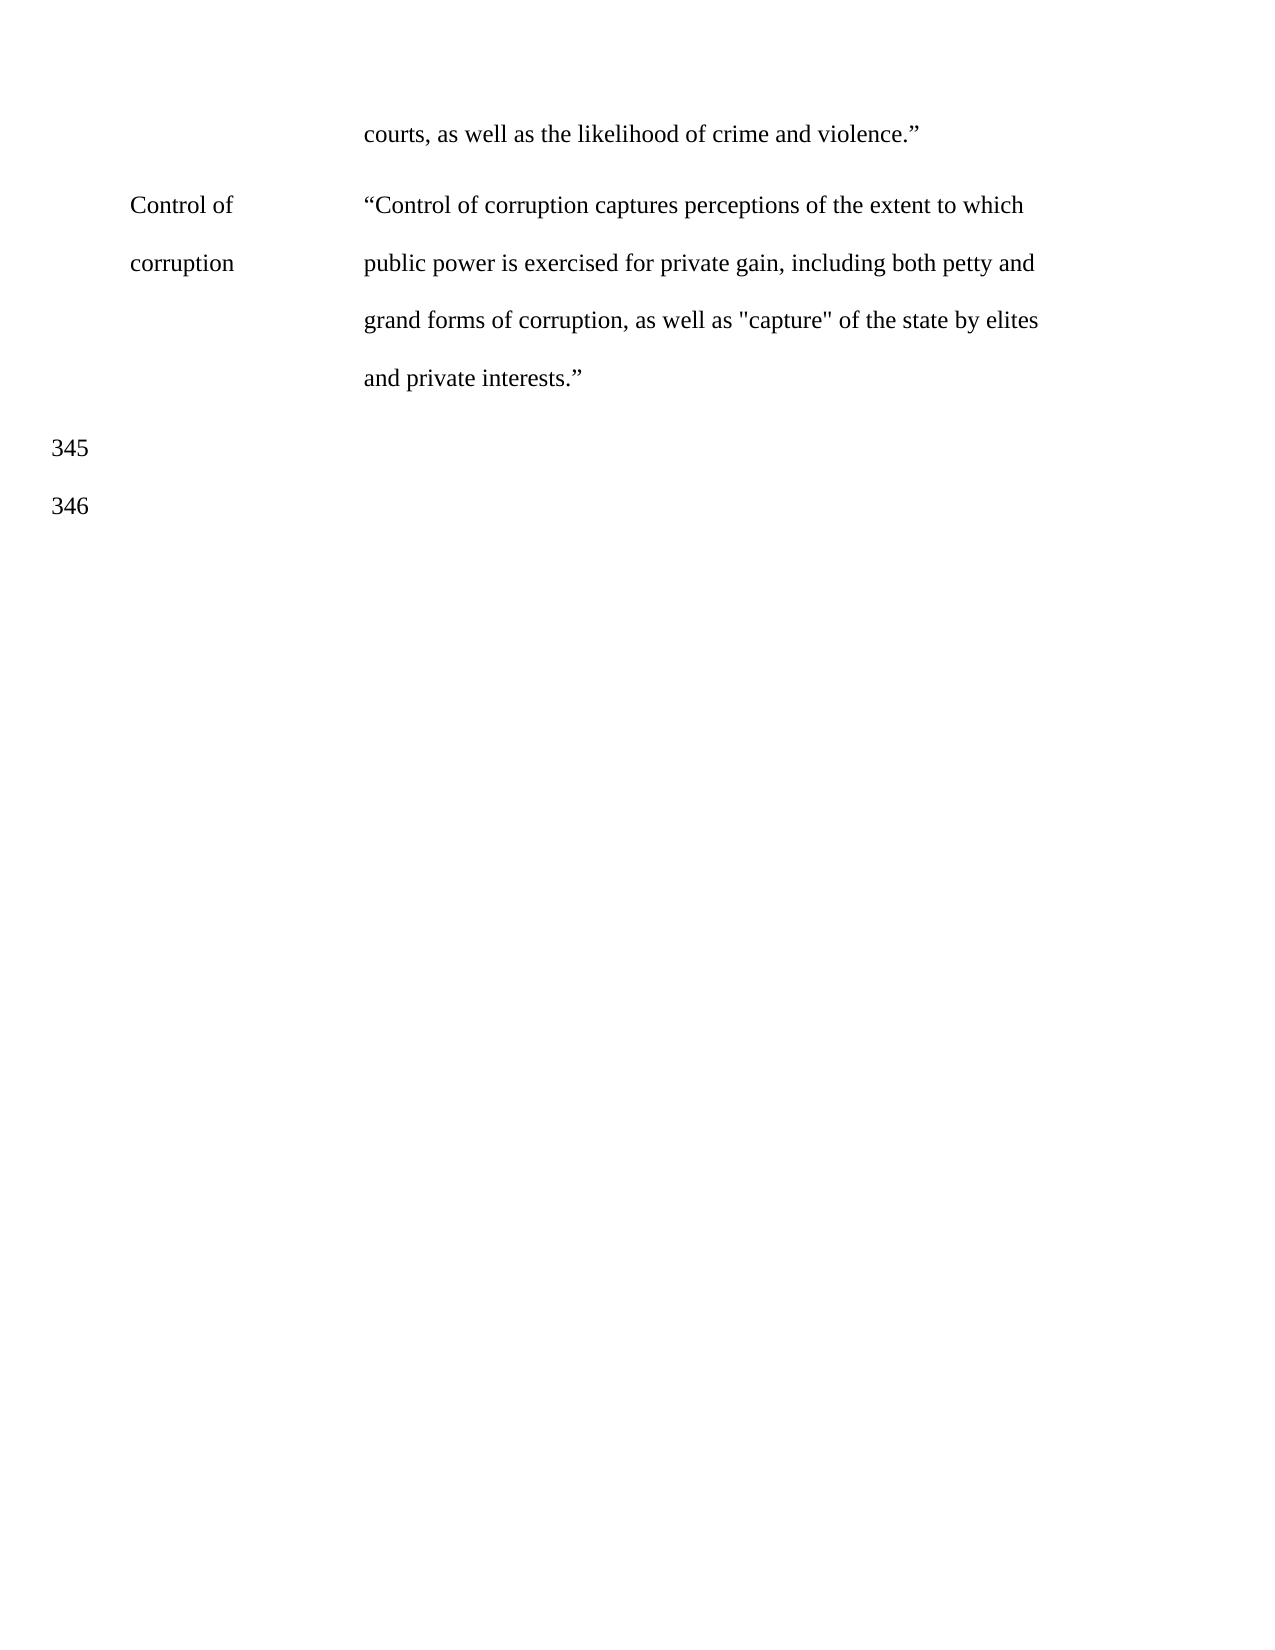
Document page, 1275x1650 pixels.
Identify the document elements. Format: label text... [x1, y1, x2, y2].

table_cell [119, 119, 351, 189]
table_cell “Control of corruption captures perceptions of the extent to which public power is exercised for private gain, including both petty and grand forms of corruption, as well as "capture" of the state by elites and private interests.” [352, 190, 1092, 432]
table_cell Control of corruption [119, 190, 351, 432]
table_cell courts, as well as the likelihood of crime and violence.” [352, 119, 1092, 189]
